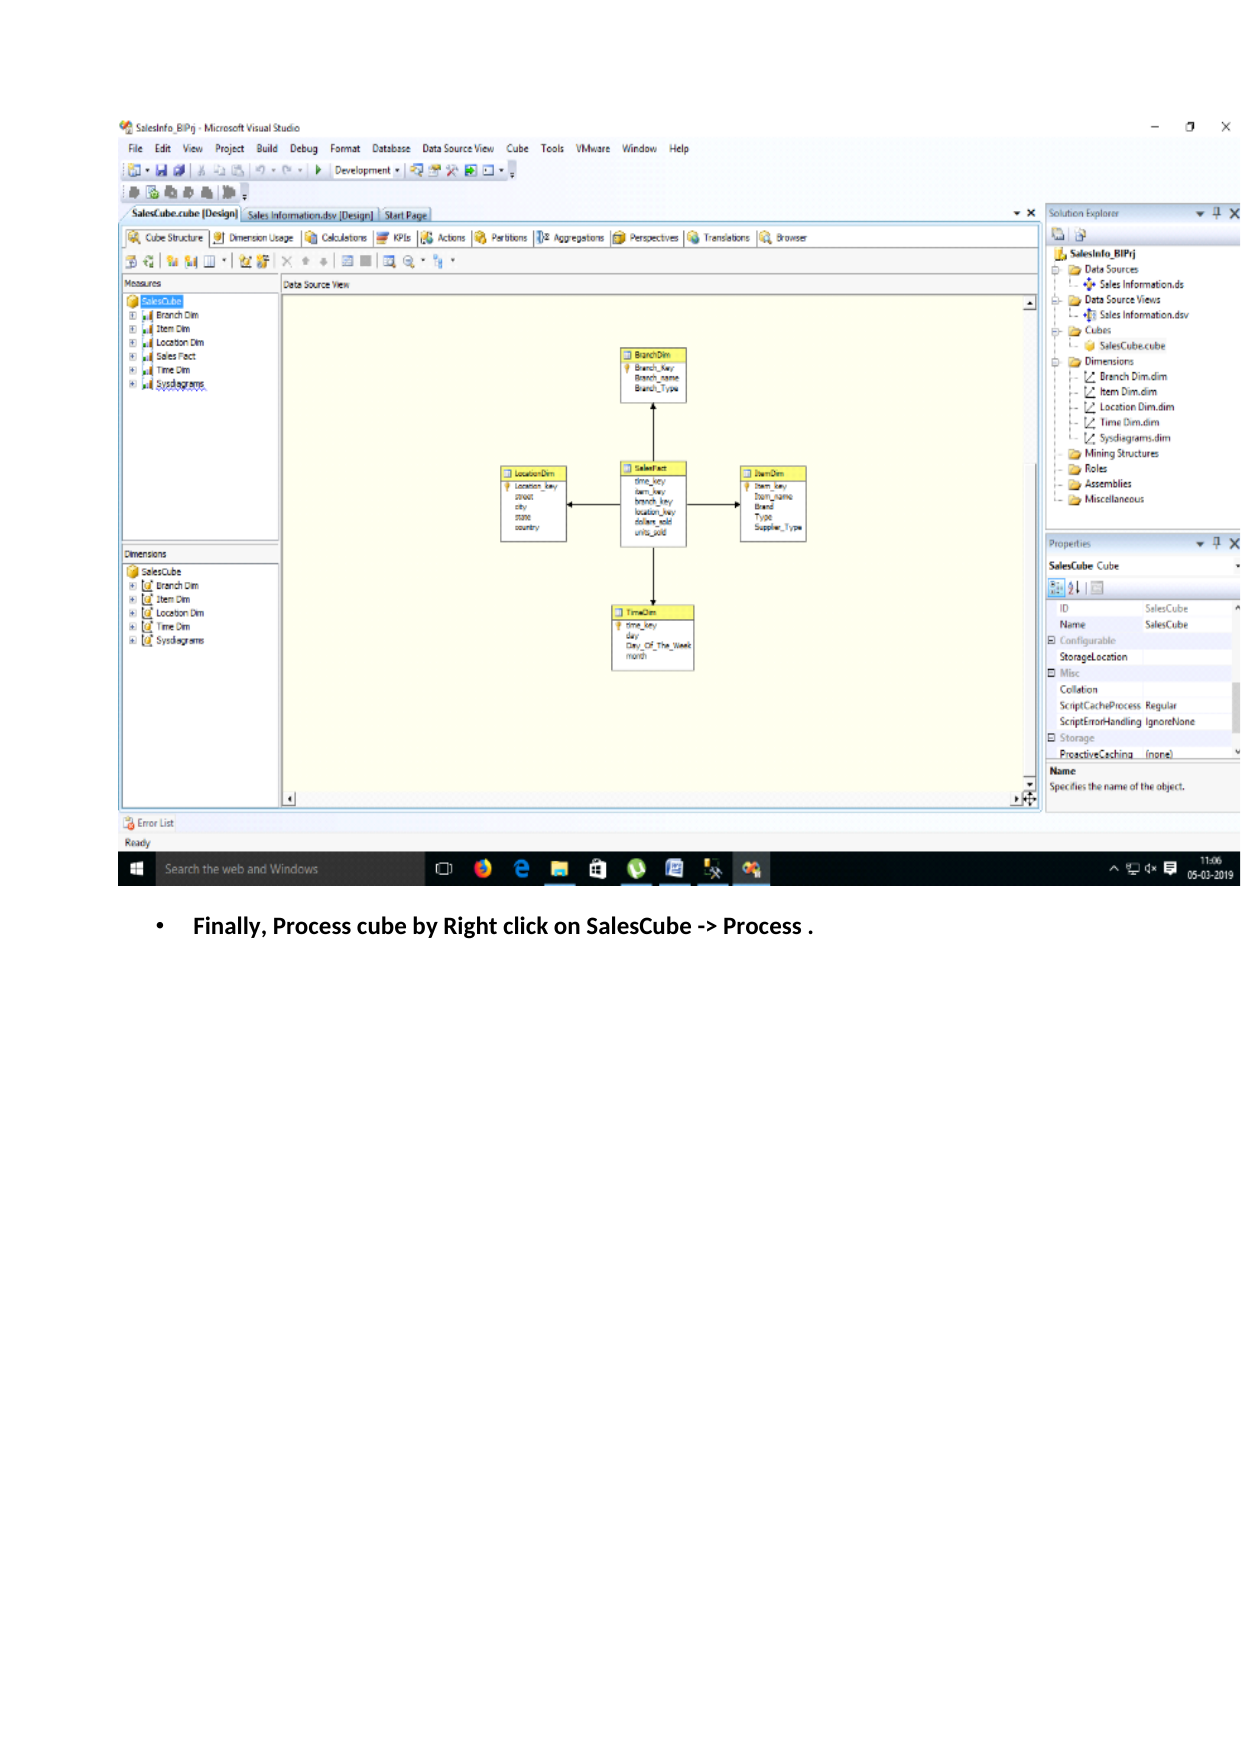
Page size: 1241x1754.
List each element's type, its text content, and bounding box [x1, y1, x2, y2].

list Finally, Process cube by Right click on SalesCube -> Process . [156, 910, 1122, 941]
